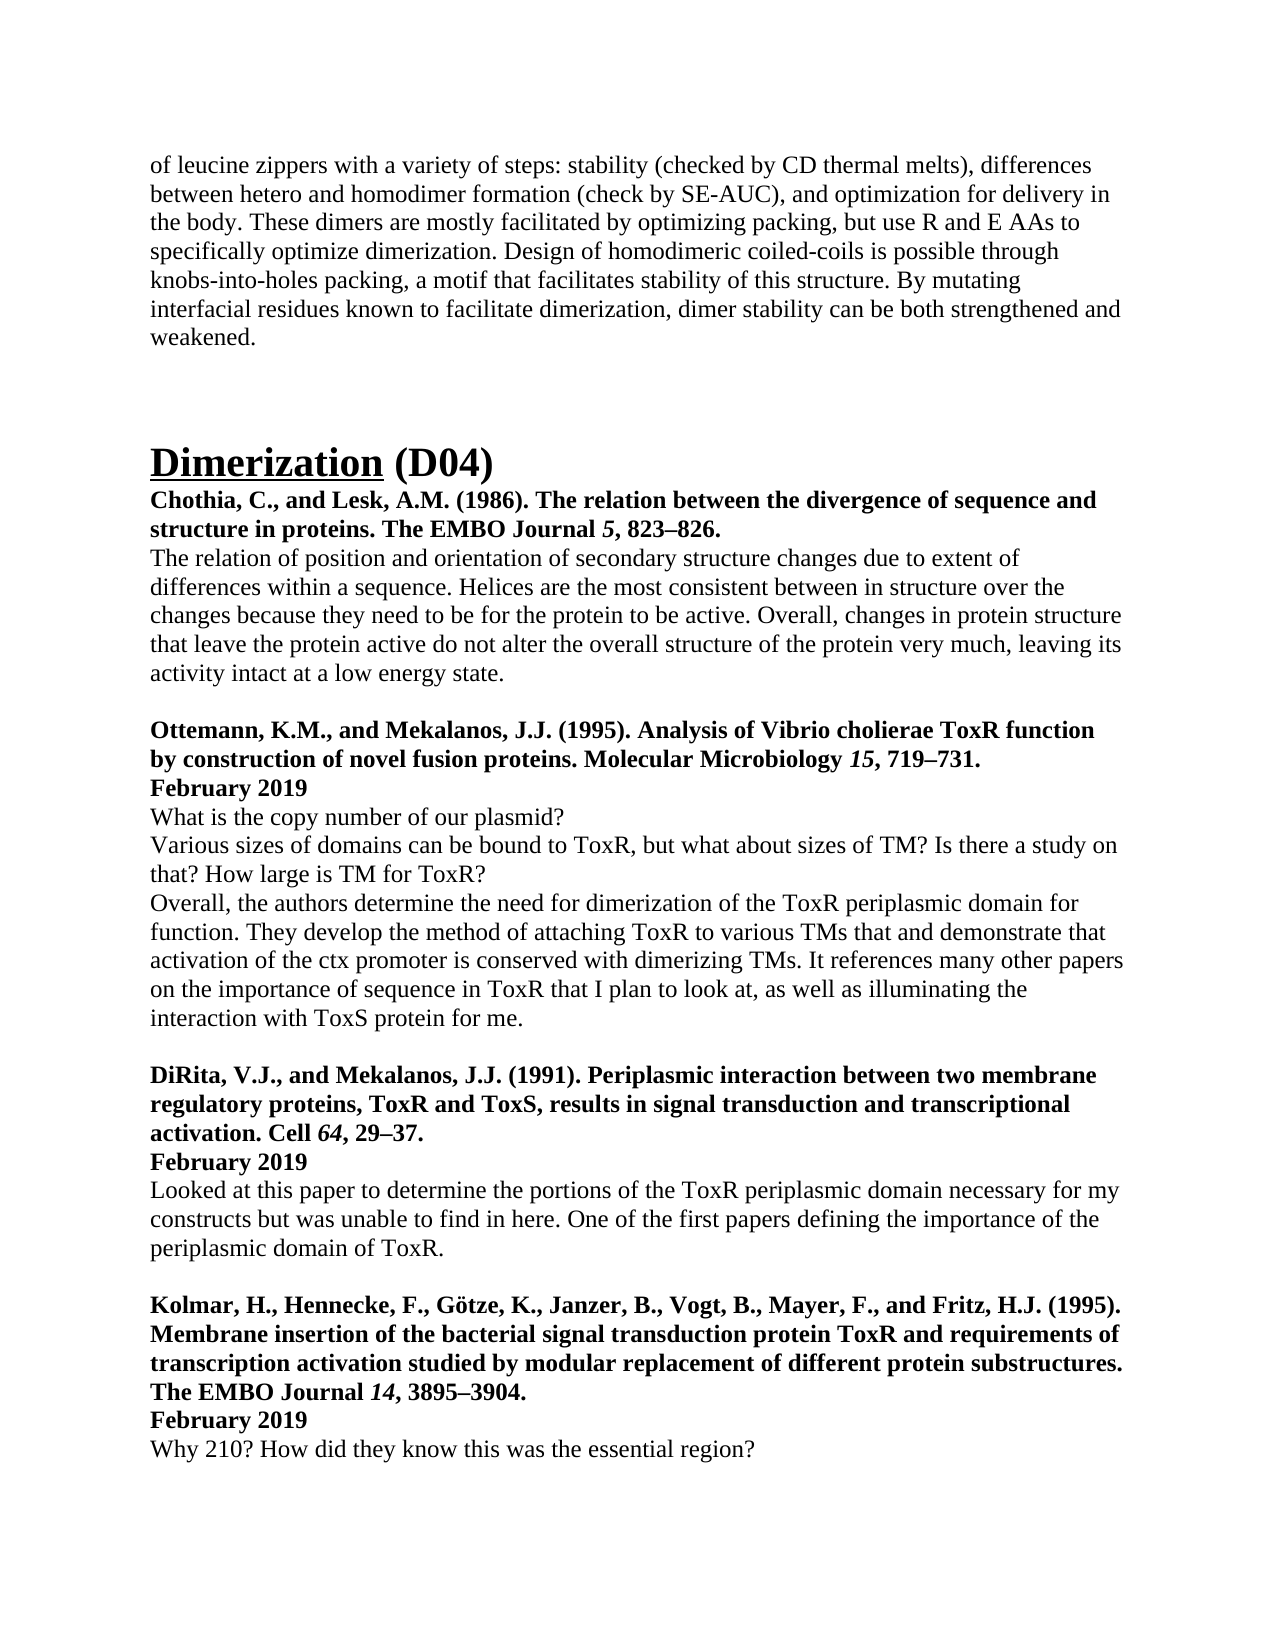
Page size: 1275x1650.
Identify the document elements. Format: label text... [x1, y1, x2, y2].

text Dimerization (D04) [150, 437, 1125, 485]
text Overall, the authors determine the need for dimerization of the ToxR periplasmic domain for function. They develop the method of attaching ToxR to various TMs that and demonstrate that activation of the ctx promoter is conserved with dimerizing TMs. It references many other papers on the importance of sequence in ToxR that I plan to look at, as well as illuminating the interaction with ToxS protein for me. [150, 888, 1125, 1032]
text Chothia, C., and Lesk, A.M. (1986). The relation between the divergence of sequence and structure in proteins. The EMBO Journal 5, 823–826. [150, 485, 1125, 543]
text Kolmar, H., Hennecke, F., Götze, K., Janzer, B., Vogt, B., Mayer, F., and Fritz, H.J. (1995). Membrane insertion of the bacterial signal transduction protein ToxR and requirements of transcription activation studied by modular replacement of different protein substructures. The EMBO Journal 14, 3895–3904. [150, 1290, 1125, 1405]
text February 2019 [150, 1405, 1125, 1434]
text DiRita, V.J., and Mekalanos, J.J. (1991). Periplasmic interaction between two membrane regulatory proteins, ToxR and ToxS, results in signal transduction and transcriptional activation. Cell 64, 29–37. [150, 1060, 1125, 1147]
text February 2019 [150, 773, 1125, 802]
text Various sizes of domains can be bound to ToxR, but what about sizes of TM? Is there a study on that? How large is TM for ToxR? [150, 830, 1125, 888]
text of leucine zippers with a variety of steps: stability (checked by CD thermal melts), differences between hetero and homodimer formation (check by SE-AUC), and optimization for delivery in the body. These dimers are mostly facilitated by optimizing packing, but use R and E AAs to specifically optimize dimerization. Design of homodimeric coiled-coils is possible through knobs-into-holes packing, a motif that facilitates stability of this structure. By mutating interfacial residues known to facilitate dimerization, dimer stability can be both strengthened and weakened. [150, 150, 1125, 351]
text Looked at this paper to determine the portions of the ToxR periplasmic domain necessary for my constructs but was unable to find in here. One of the first papers defining the importance of the periplasmic domain of ToxR. [150, 1175, 1125, 1262]
text February 2019 [150, 1147, 1125, 1175]
text What is the copy number of our plasmid? [150, 802, 1125, 830]
text Why 210? How did they know this was the essential region? [150, 1434, 1125, 1463]
text The relation of position and orientation of secondary structure changes due to extent of differences within a sequence. Helices are the most consistent between in structure over the changes because they need to be for the protein to be active. Overall, changes in protein structure that leave the protein active do not alter the overall structure of the protein very much, leaving its activity intact at a low energy state. [150, 543, 1125, 687]
text Ottemann, K.M., and Mekalanos, J.J. (1995). Analysis of Vibrio cholierae ToxR function by construction of novel fusion proteins. Molecular Microbiology 15, 719–731. [150, 715, 1125, 773]
